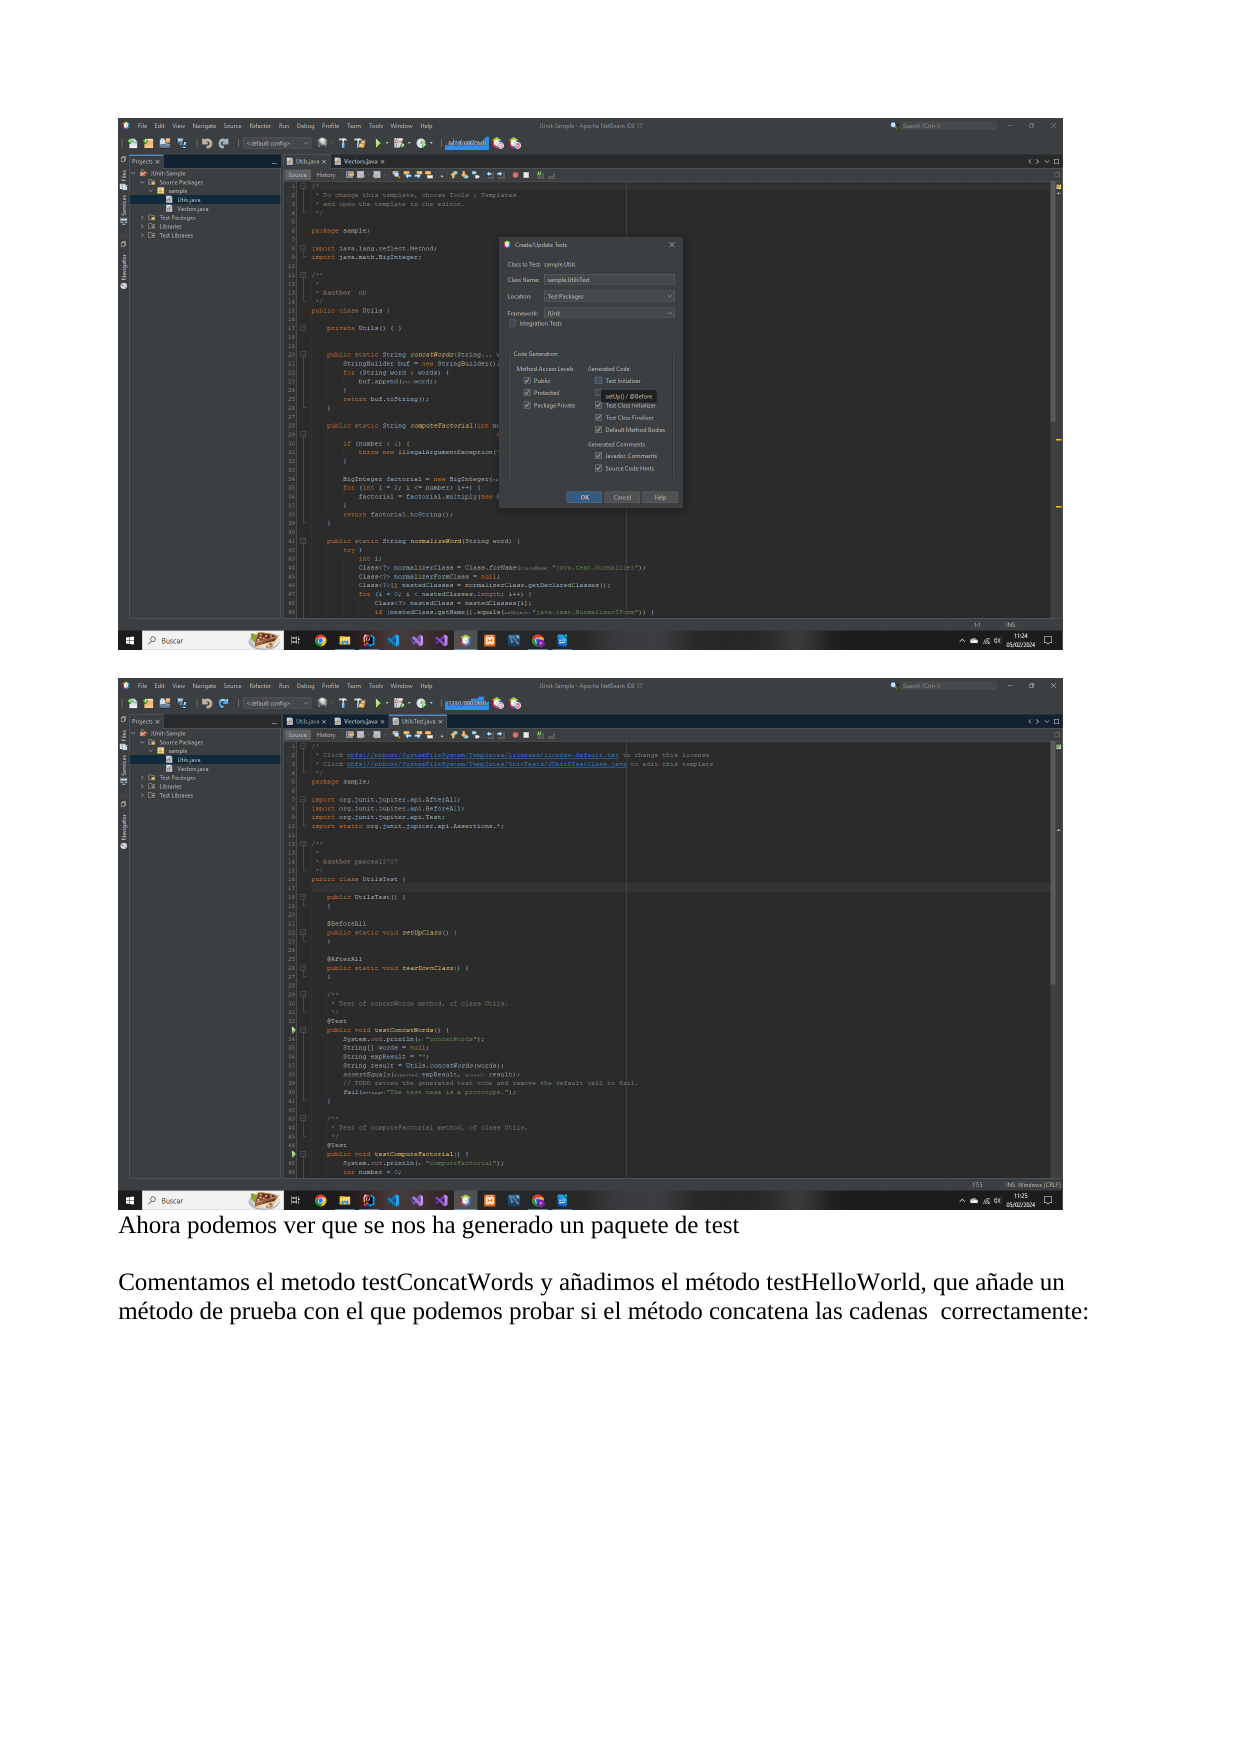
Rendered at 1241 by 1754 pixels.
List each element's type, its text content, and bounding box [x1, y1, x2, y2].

picture [118, 678, 1063, 1210]
text Comentamos el metodo testConcatWords y añadimos el método testHelloWorld, que añade un método de prueba con el que podemos probar si el método concatena las cadenas correctamente: [118, 1267, 1122, 1325]
text Ahora podemos ver que se nos ha generado un paquete de test [118, 678, 1122, 1239]
picture [118, 118, 1063, 650]
